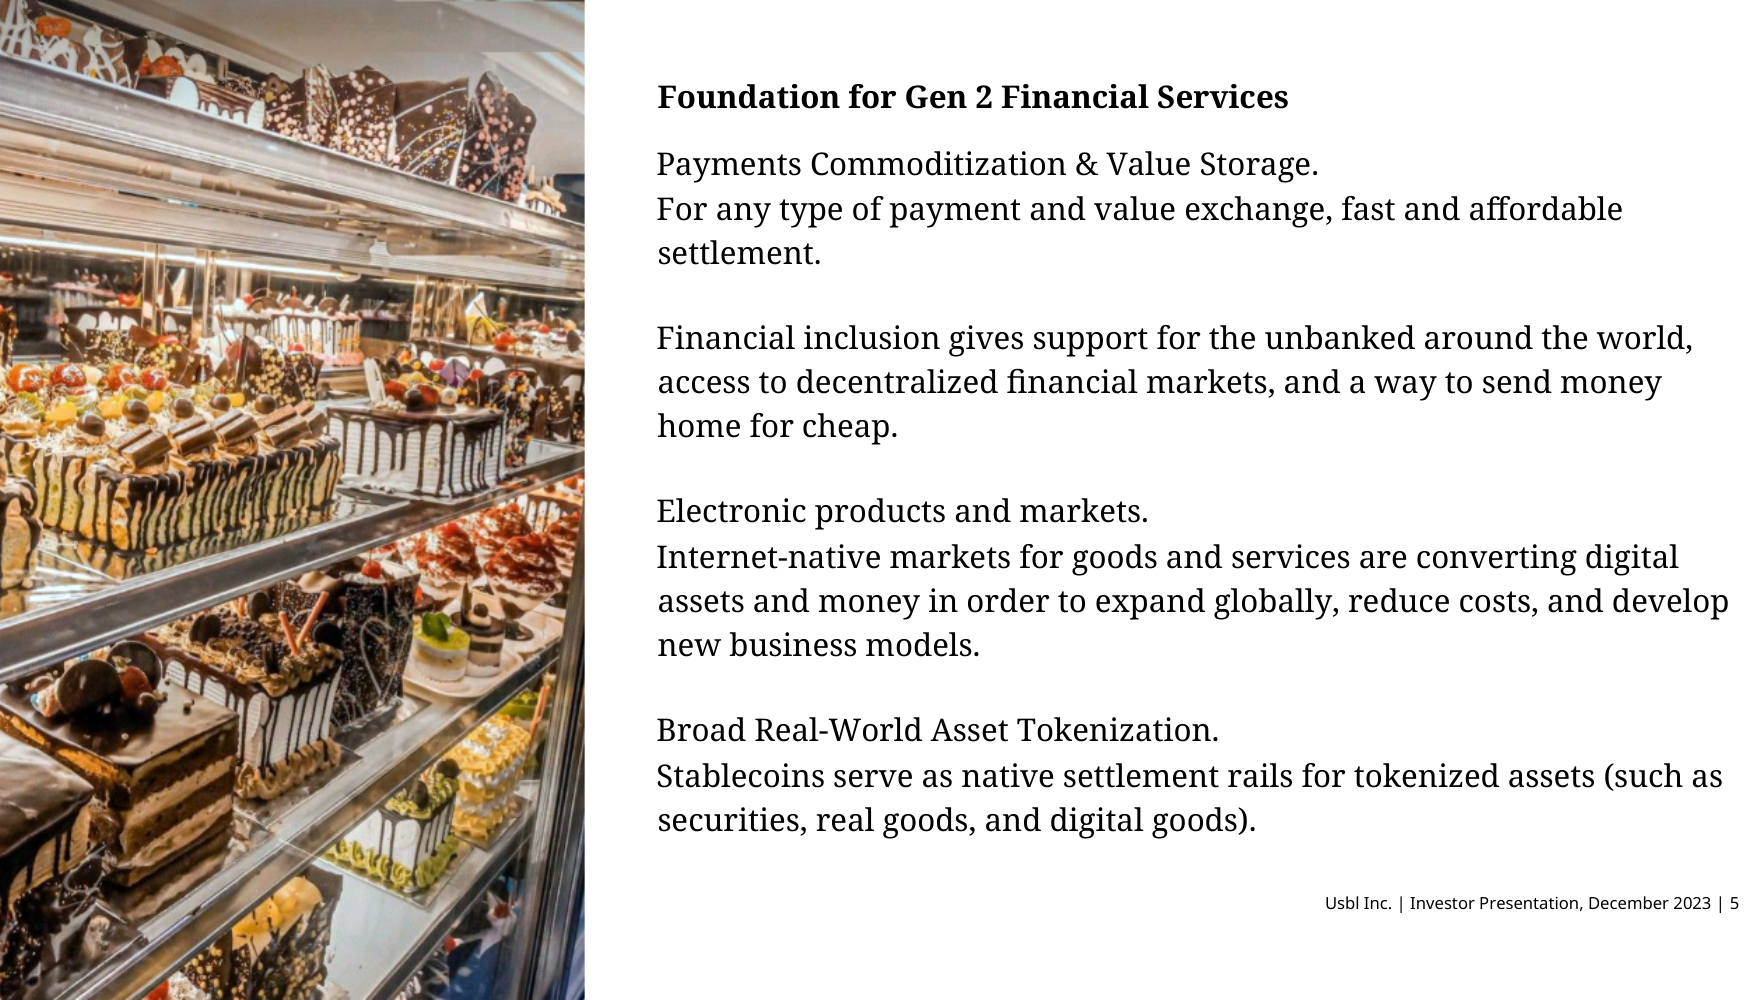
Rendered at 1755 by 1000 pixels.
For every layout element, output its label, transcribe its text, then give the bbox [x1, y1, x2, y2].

text For any type of payment and value exchange, fast and affordable settlement. [656, 187, 1739, 274]
text Electronic products and markets. [656, 489, 1739, 532]
text Payments Commoditization & Value Storage. [656, 141, 1739, 184]
text Internet-native markets for goods and services are converting digital assets and money in order to expand globally, reduce costs, and develop new business models. [656, 535, 1739, 665]
text Stablecoins serve as native settlement rails for tokenized assets (such as securities, real goods, and digital goods). [656, 754, 1739, 840]
subtitle Foundation for Gen 2 Financial Services [657, 75, 1739, 118]
text Broad Real-World Asset Tokenization. [656, 708, 1739, 751]
picture [0, 0, 585, 1000]
text Financial inclusion gives support for the unbanked around the world, access to decentralized financial markets, and a way to send money home for cheap. [656, 316, 1739, 447]
